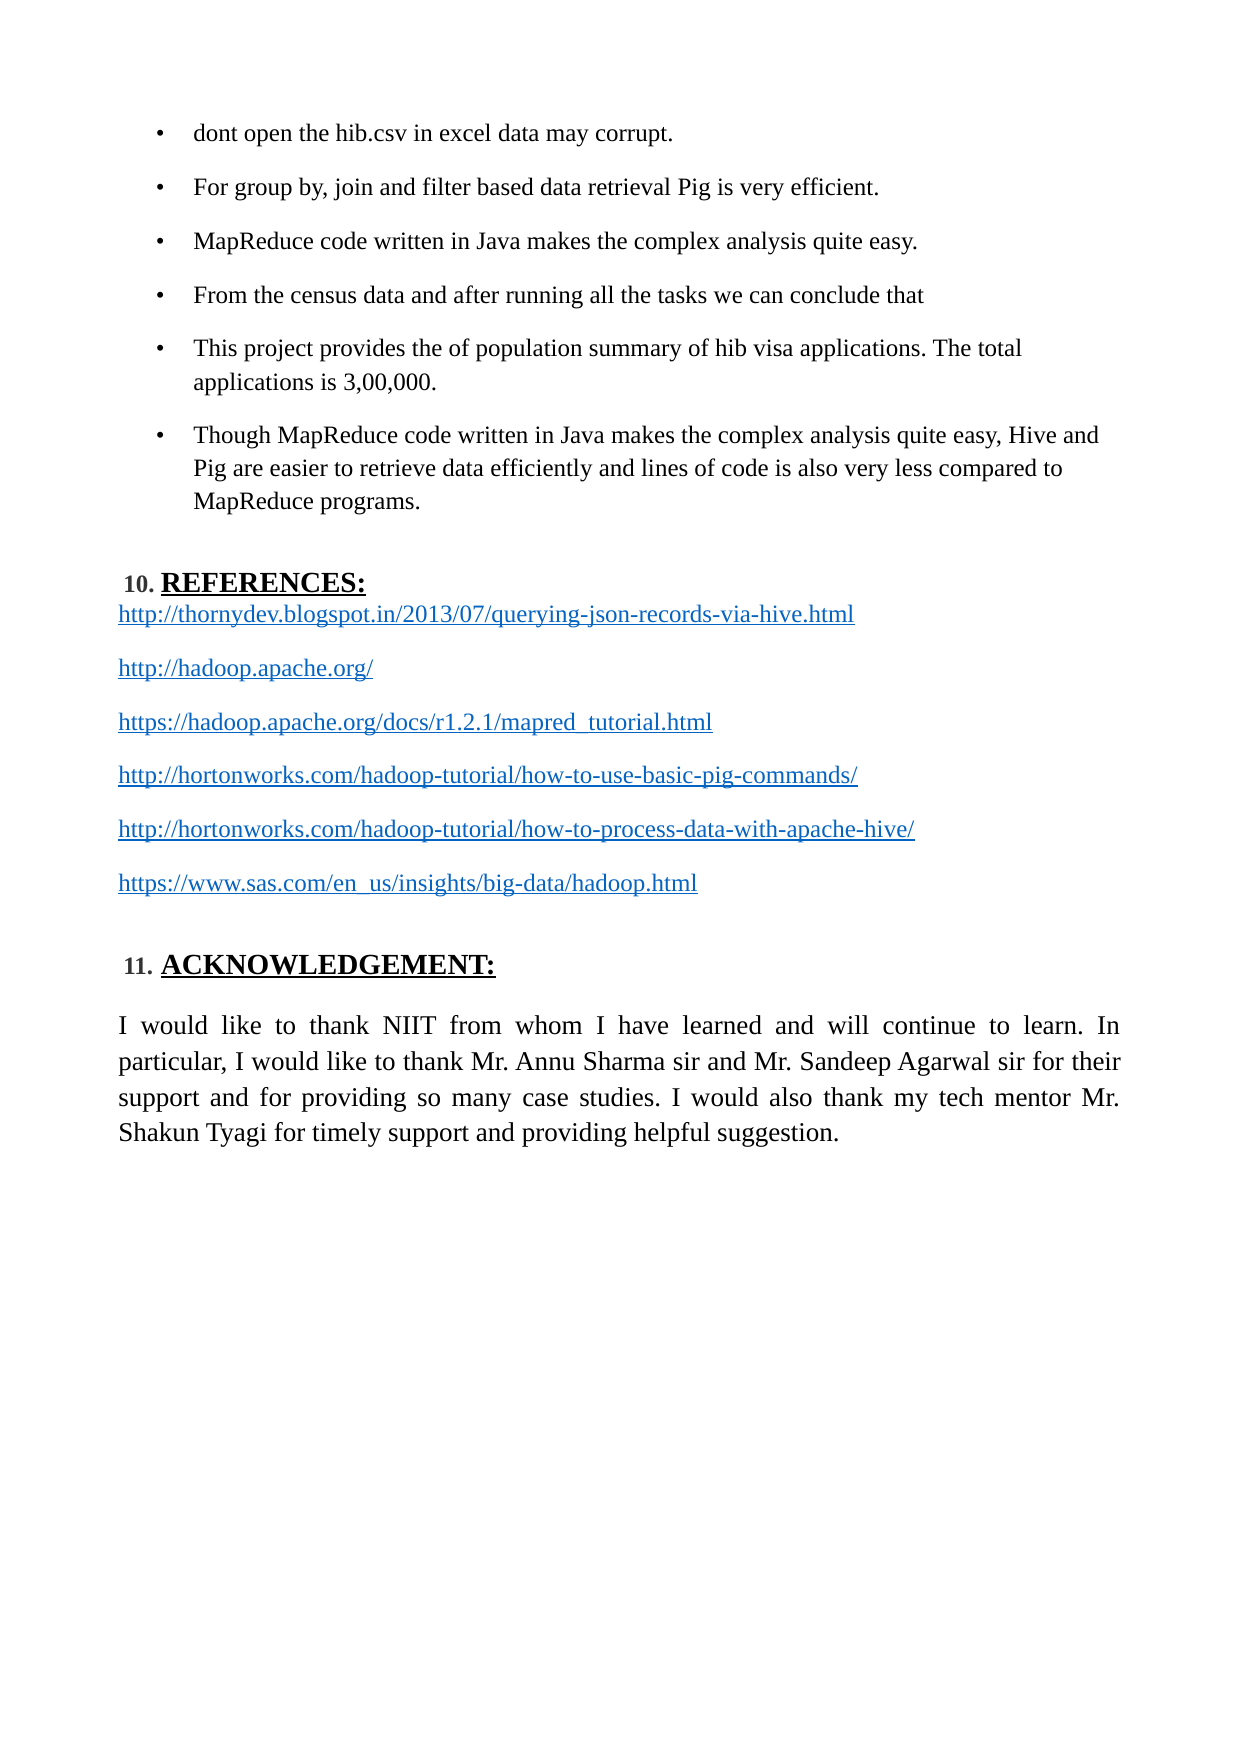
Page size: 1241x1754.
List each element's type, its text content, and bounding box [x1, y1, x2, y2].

subtitle ACKNOWLEDGEMENT: [123, 947, 1122, 981]
list This project provides the of population summary of hib visa applications. The total applications is 3,00,000. [156, 333, 1122, 395]
list From the census data and after running all the tasks we can conclude that [156, 280, 1122, 308]
text I would like to thank NIIT from whom I have learned and will continue to learn. In particular, I would like to thank Mr. Annu Sharma sir and Mr. Sandeep Agarwal sir for their support and for providing so many case studies. I would also thank my tech mentor Mr. Shakun Tyagi for timely support and providing helpful suggestion. [118, 1009, 1122, 1148]
list MapReduce code written in Java makes the complex analysis quite easy. [156, 226, 1122, 254]
text https://www.sas.com/en_us/insights/big-data/hadoop.html [118, 868, 1122, 897]
text http://hadoop.apache.org/ [118, 653, 1122, 681]
subtitle REFERENCES: [123, 565, 1122, 599]
list Though MapReduce code written in Java makes the complex analysis quite easy, Hive and Pig are easier to retrieve data efficiently and lines of code is also very less compared to MapReduce programs. [156, 420, 1122, 515]
text http://hortonworks.com/hadoop-tutorial/how-to-use-basic-pig-commands/ [118, 760, 1122, 789]
text https://hadoop.apache.org/docs/r1.2.1/mapred_tutorial.html [118, 707, 1122, 735]
text http://thornydev.blogspot.in/2013/07/querying-json-records-via-hive.html [118, 599, 1122, 628]
text http://hortonworks.com/hadoop-tutorial/how-to-process-data-with-apache-hive/ [118, 814, 1122, 843]
list dont open the hib.csv in excel data may corrupt. [156, 118, 1122, 147]
list For group by, join and filter based data retrieval Pig is very efficient. [156, 172, 1122, 201]
